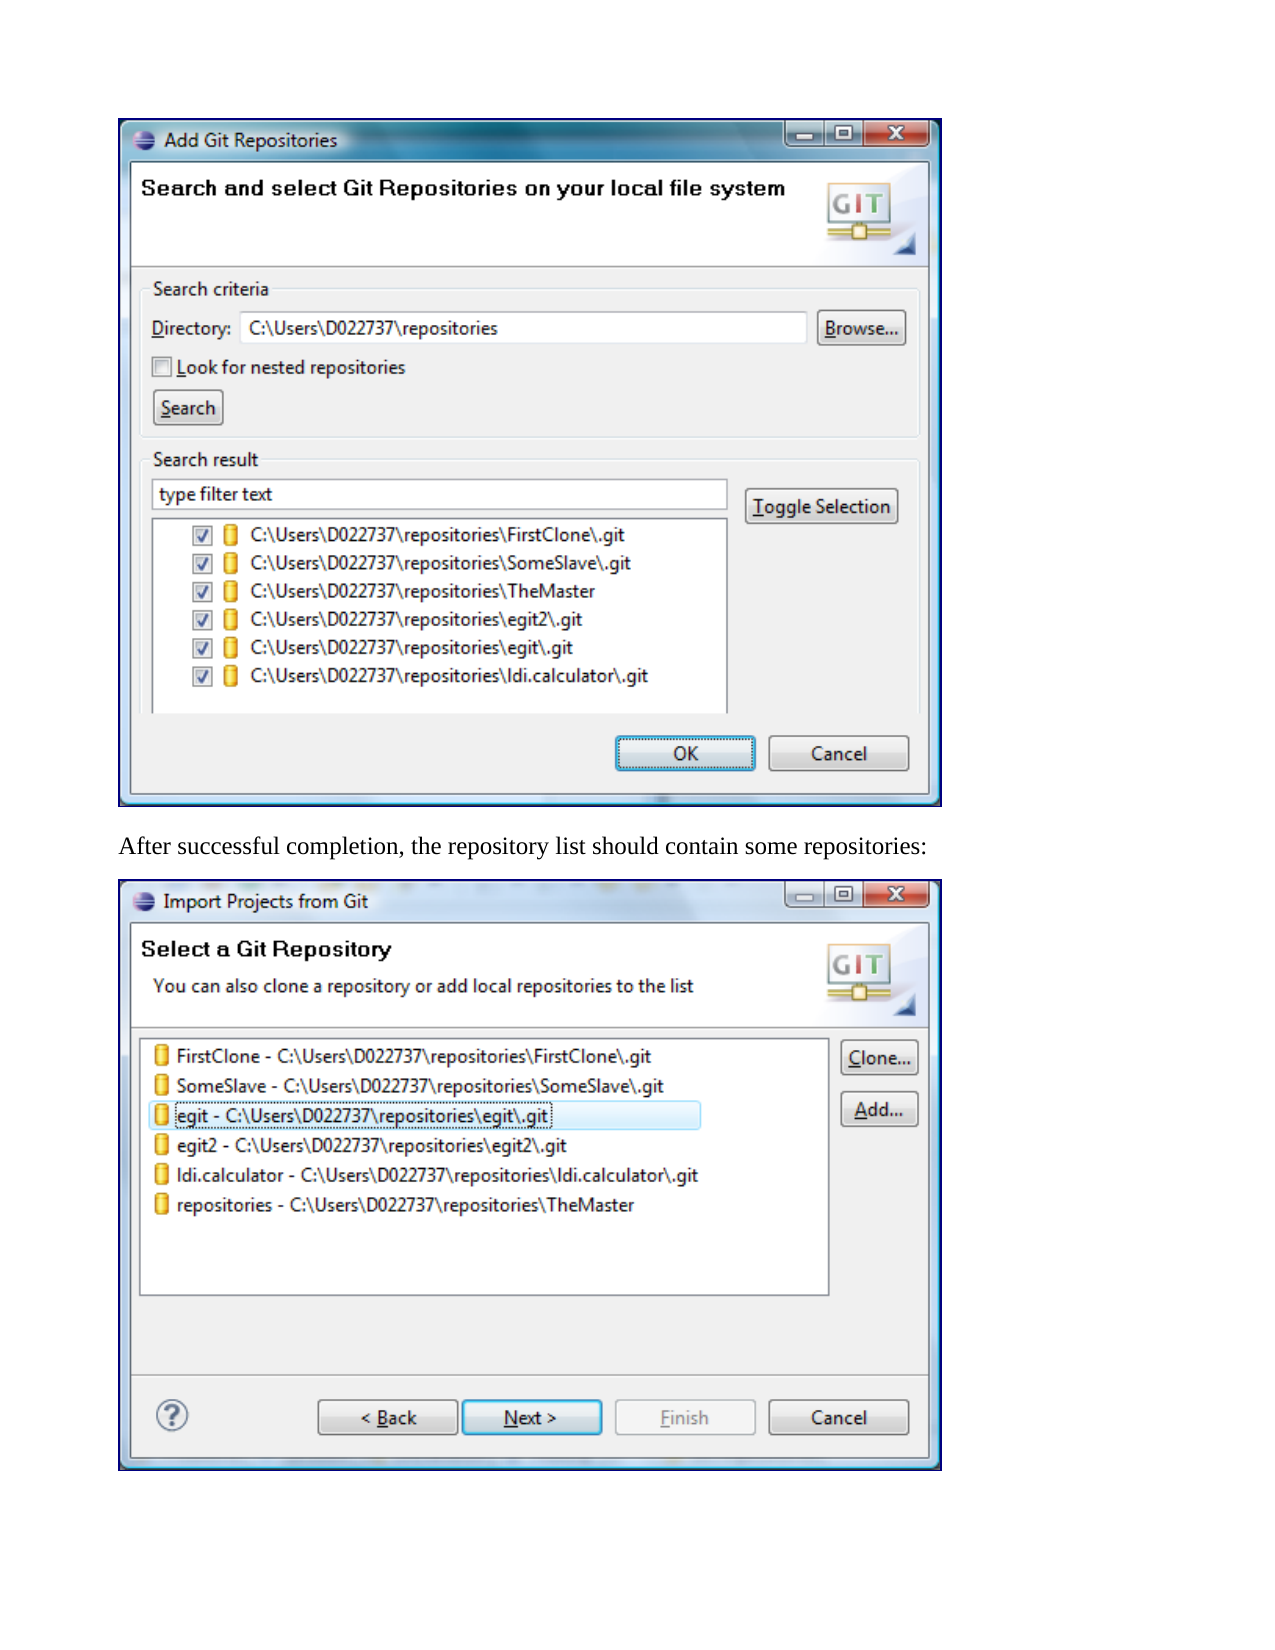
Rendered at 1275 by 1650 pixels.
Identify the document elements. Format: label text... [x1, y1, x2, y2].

picture [120, 120, 940, 806]
picture [120, 881, 940, 1470]
text After successful completion, the repository list should contain some repositories: [118, 831, 1157, 860]
